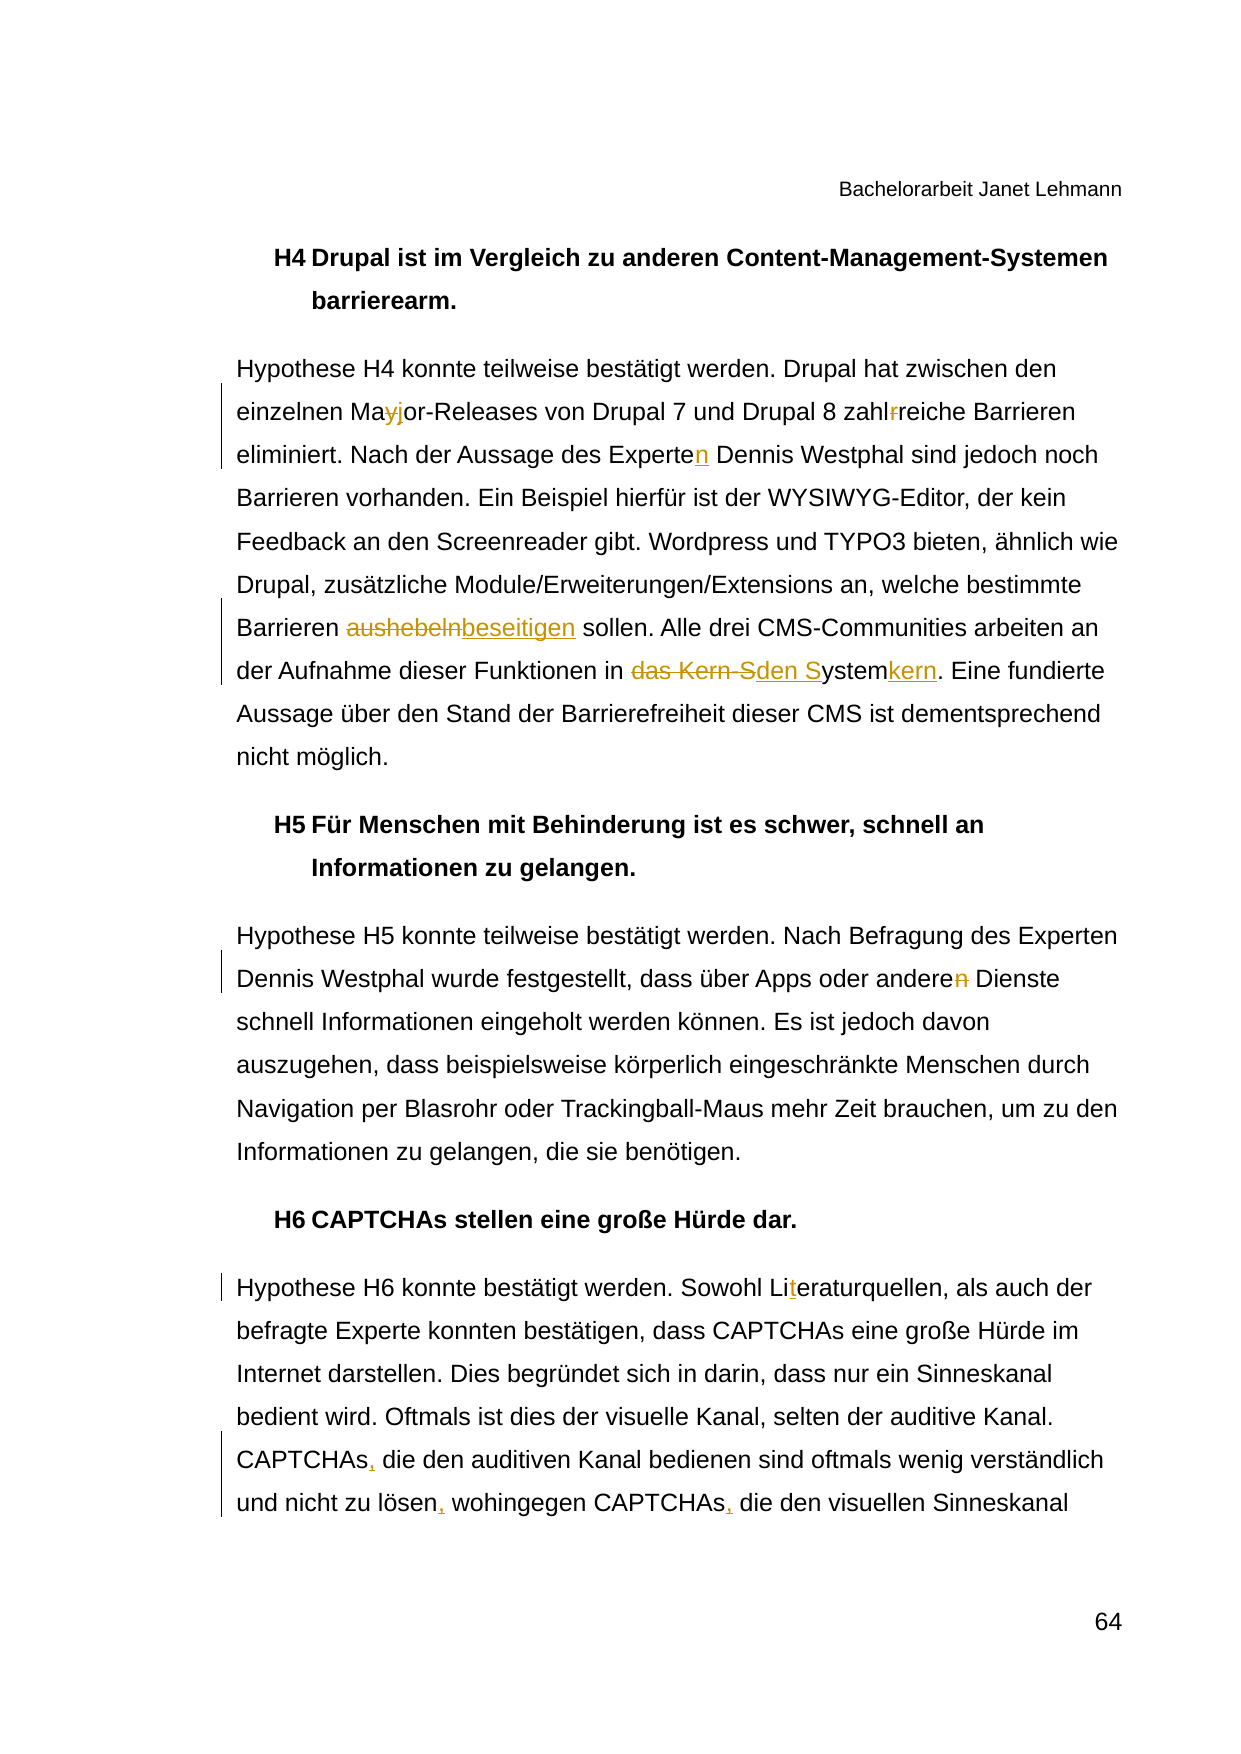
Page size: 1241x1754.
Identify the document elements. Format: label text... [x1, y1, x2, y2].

list Drupal ist im Vergleich zu anderen Content-Management-Systemen barrierearm. [274, 243, 1122, 315]
text Hypothese H6 konnte bestätigt werden. Sowohl Literaturquellen, als auch der befragte Experte konnten bestätigen, dass CAPTCHAs eine große Hürde im Internet darstellen. Dies begründet sich in darin, dass nur ein Sinneskanal bedient wird. Oftmals ist dies der visuelle Kanal, selten der auditive Kanal. CAPTCHAs, die den auditiven Kanal bedienen sind oftmals wenig verständlich und nicht zu lösen, wohingegen CAPTCHAs, die den visuellen Sinneskanal [236, 1273, 1122, 1517]
text Hypothese H4 konnte teilweise bestätigt werden. Drupal hat zwischen den einzelnen Major-Releases von Drupal 7 und Drupal 8 zahlreiche Barrieren eliminiert. Nach der Aussage des Experten Dennis Westphal sind jedoch noch Barrieren vorhanden. Ein Beispiel hierfür ist der WYSIWYG-Editor, der kein Feedback an den Screenreader gibt. Wordpress und TYPO3 bieten, ähnlich wie Drupal, zusätzliche Module/Erweiterungen/Extensions an, welche bestimmte Barrieren beseitigen sollen. Alle drei CMS-Communities arbeiten an der Aufnahme dieser Funktionen in den Systemkern. Eine fundierte Aussage über den Stand der Barrierefreiheit dieser CMS ist dementsprechend nicht möglich. [236, 354, 1122, 771]
text Hypothese H5 konnte teilweise bestätigt werden. Nach Befragung des Experten Dennis Westphal wurde festgestellt, dass über Apps oder andere Dienste schnell Informationen eingeholt werden können. Es ist jedoch davon auszugehen, dass beispielsweise körperlich eingeschränkte Menschen durch Navigation per Blasrohr oder Trackingball-Maus mehr Zeit brauchen, um zu den Informationen zu gelangen, die sie benötigen. [236, 921, 1122, 1166]
list CAPTCHAs stellen eine große Hürde dar. [274, 1205, 1122, 1233]
list Für Menschen mit Behinderung ist es schwer, schnell an Informationen zu gelangen. [274, 810, 1122, 882]
